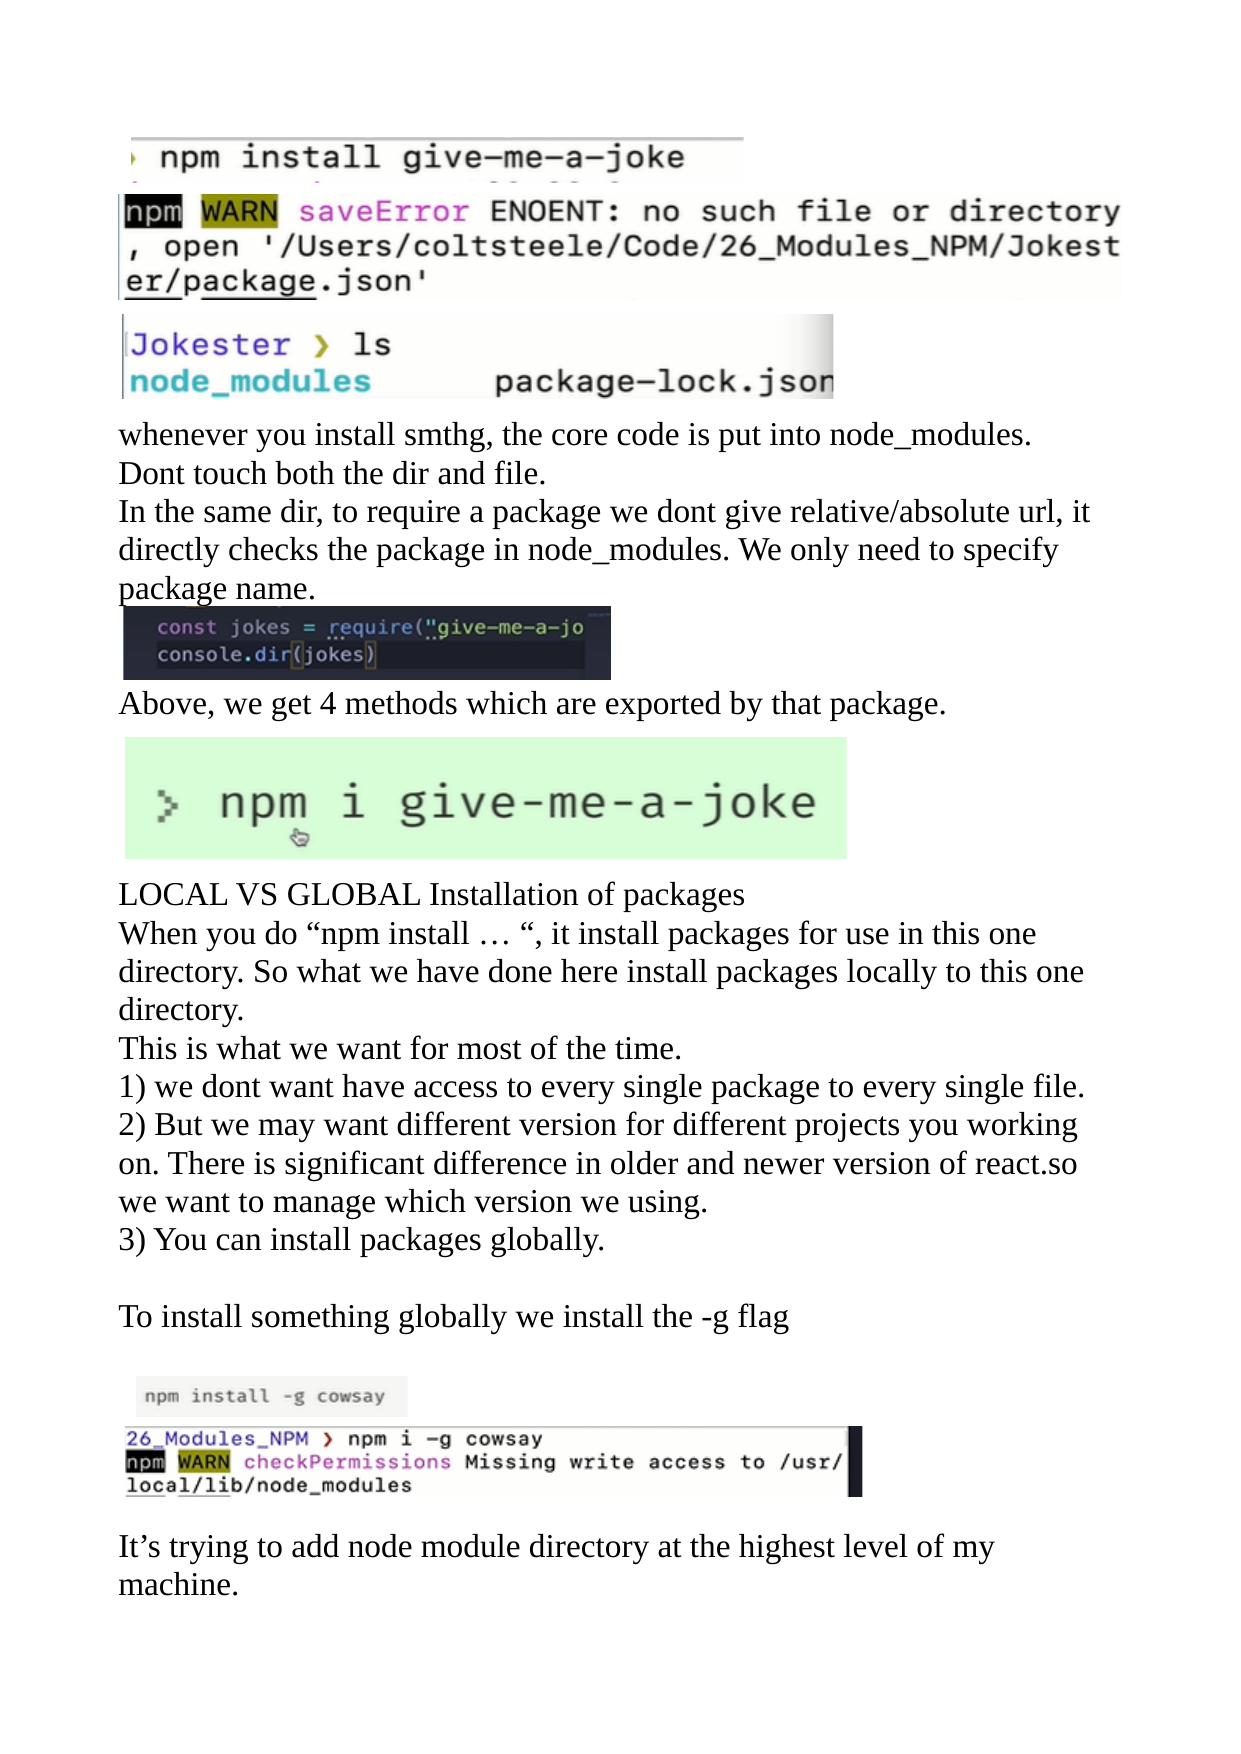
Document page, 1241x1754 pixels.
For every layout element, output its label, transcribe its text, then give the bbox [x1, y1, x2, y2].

text LOCAL VS GLOBAL Installation of packages [118, 875, 1122, 913]
picture [124, 1426, 863, 1497]
text In the same dir, to require a package we dont give relative/absolute url, it directly checks the package in node_modules. We only need to specify package name. [118, 491, 1122, 606]
text It’s trying to add node module directory at the highest level of my machine. [118, 1526, 1122, 1603]
picture [131, 137, 744, 183]
text To install something globally we install the -g flag [118, 1296, 1122, 1335]
picture [122, 314, 834, 399]
text 1) we dont want have access to every single package to every single file. [118, 1066, 1122, 1105]
picture [123, 606, 611, 680]
text whenever you install smthg, the core code is put into node_modules. [118, 415, 1122, 453]
text When you do “npm install … “, it install packages for use in this one directory. So what we have done here install packages locally to this one directory. [118, 913, 1122, 1028]
text Dont touch both the dir and file. [118, 453, 1122, 491]
text Above, we get 4 methods which are exported by that package. [118, 683, 1122, 721]
text 3) You can install packages globally. [118, 1220, 1122, 1258]
picture [135, 1376, 408, 1417]
picture [118, 194, 1123, 300]
text This is what we want for most of the time. [118, 1028, 1122, 1066]
picture [124, 737, 847, 859]
text 2) But we may want different version for different projects you working on. There is significant difference in older and newer version of react.so we want to manage which version we using. [118, 1105, 1122, 1220]
